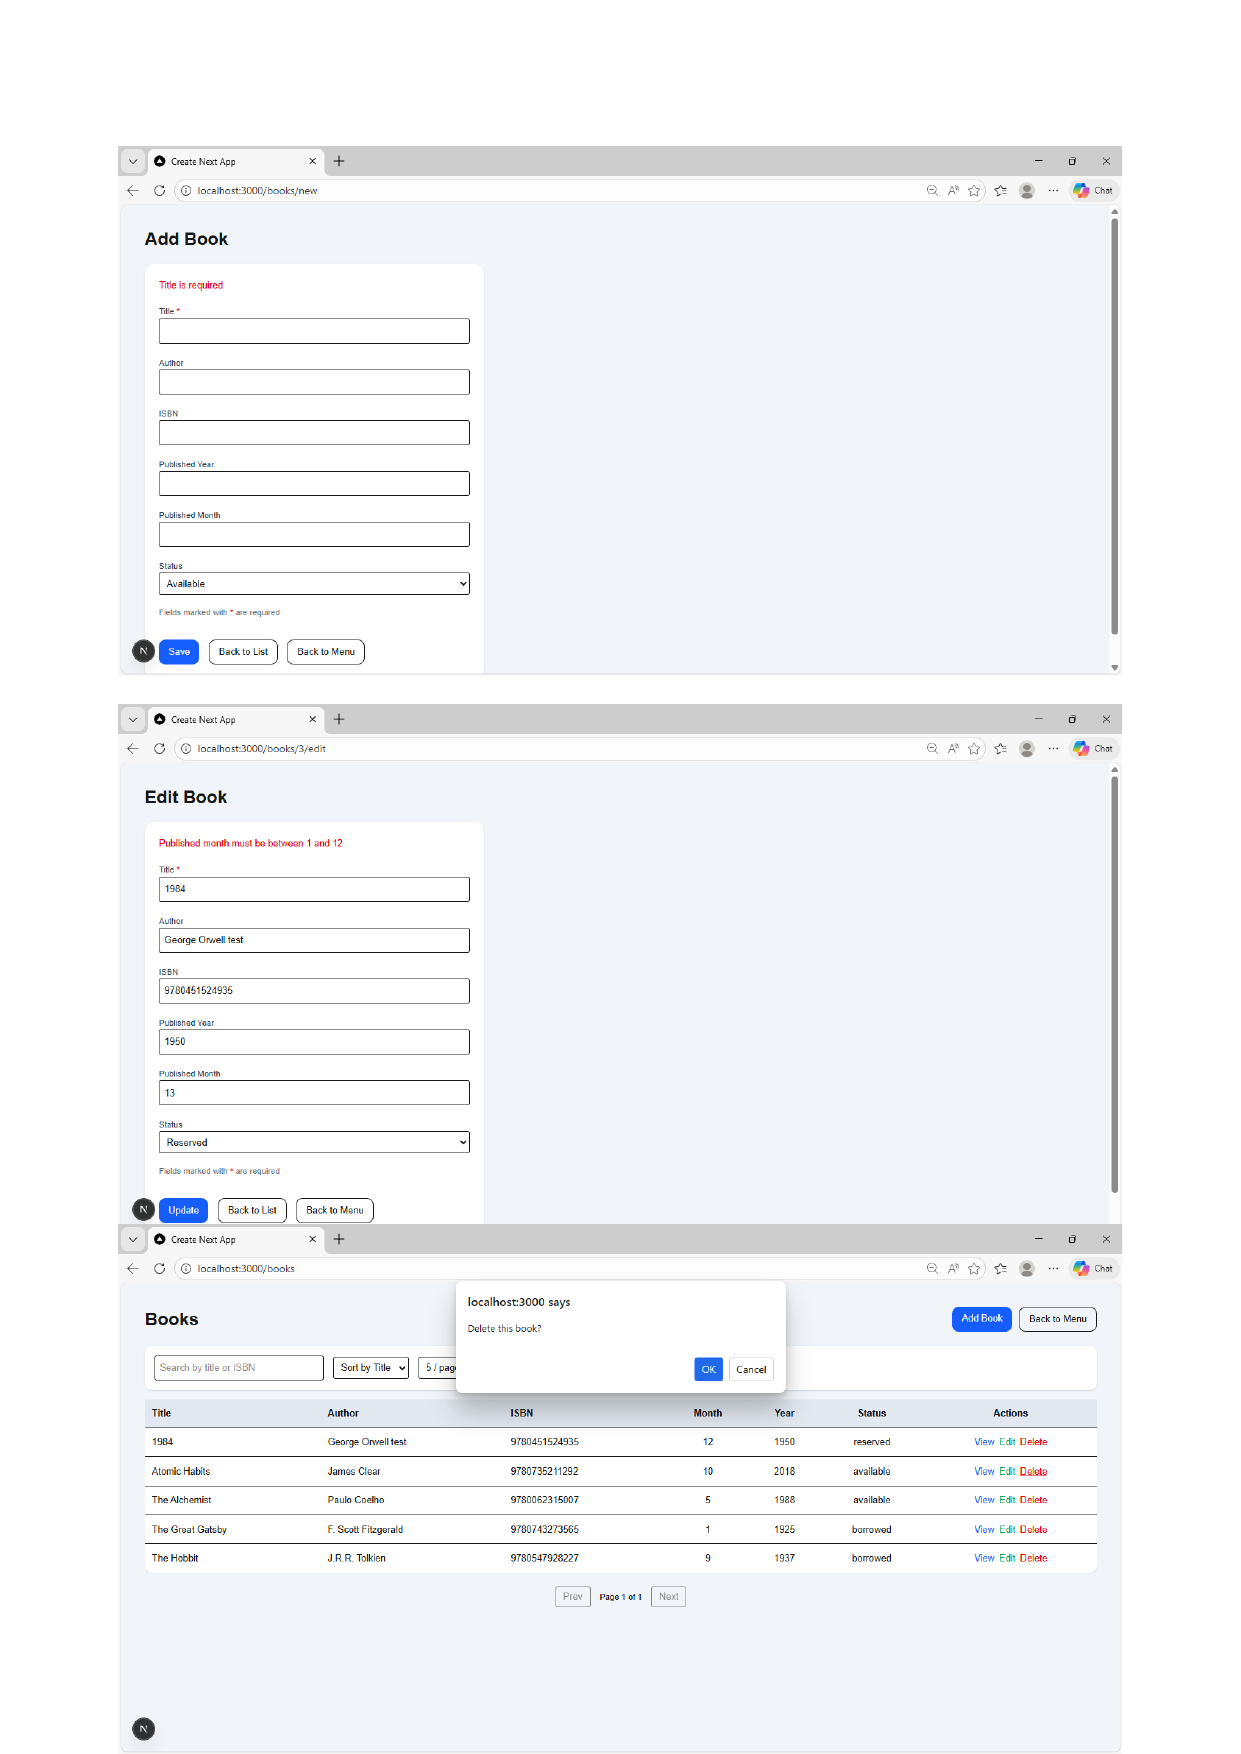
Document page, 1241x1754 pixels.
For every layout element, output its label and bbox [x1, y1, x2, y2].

picture [118, 146, 1123, 676]
picture [118, 704, 1123, 1754]
